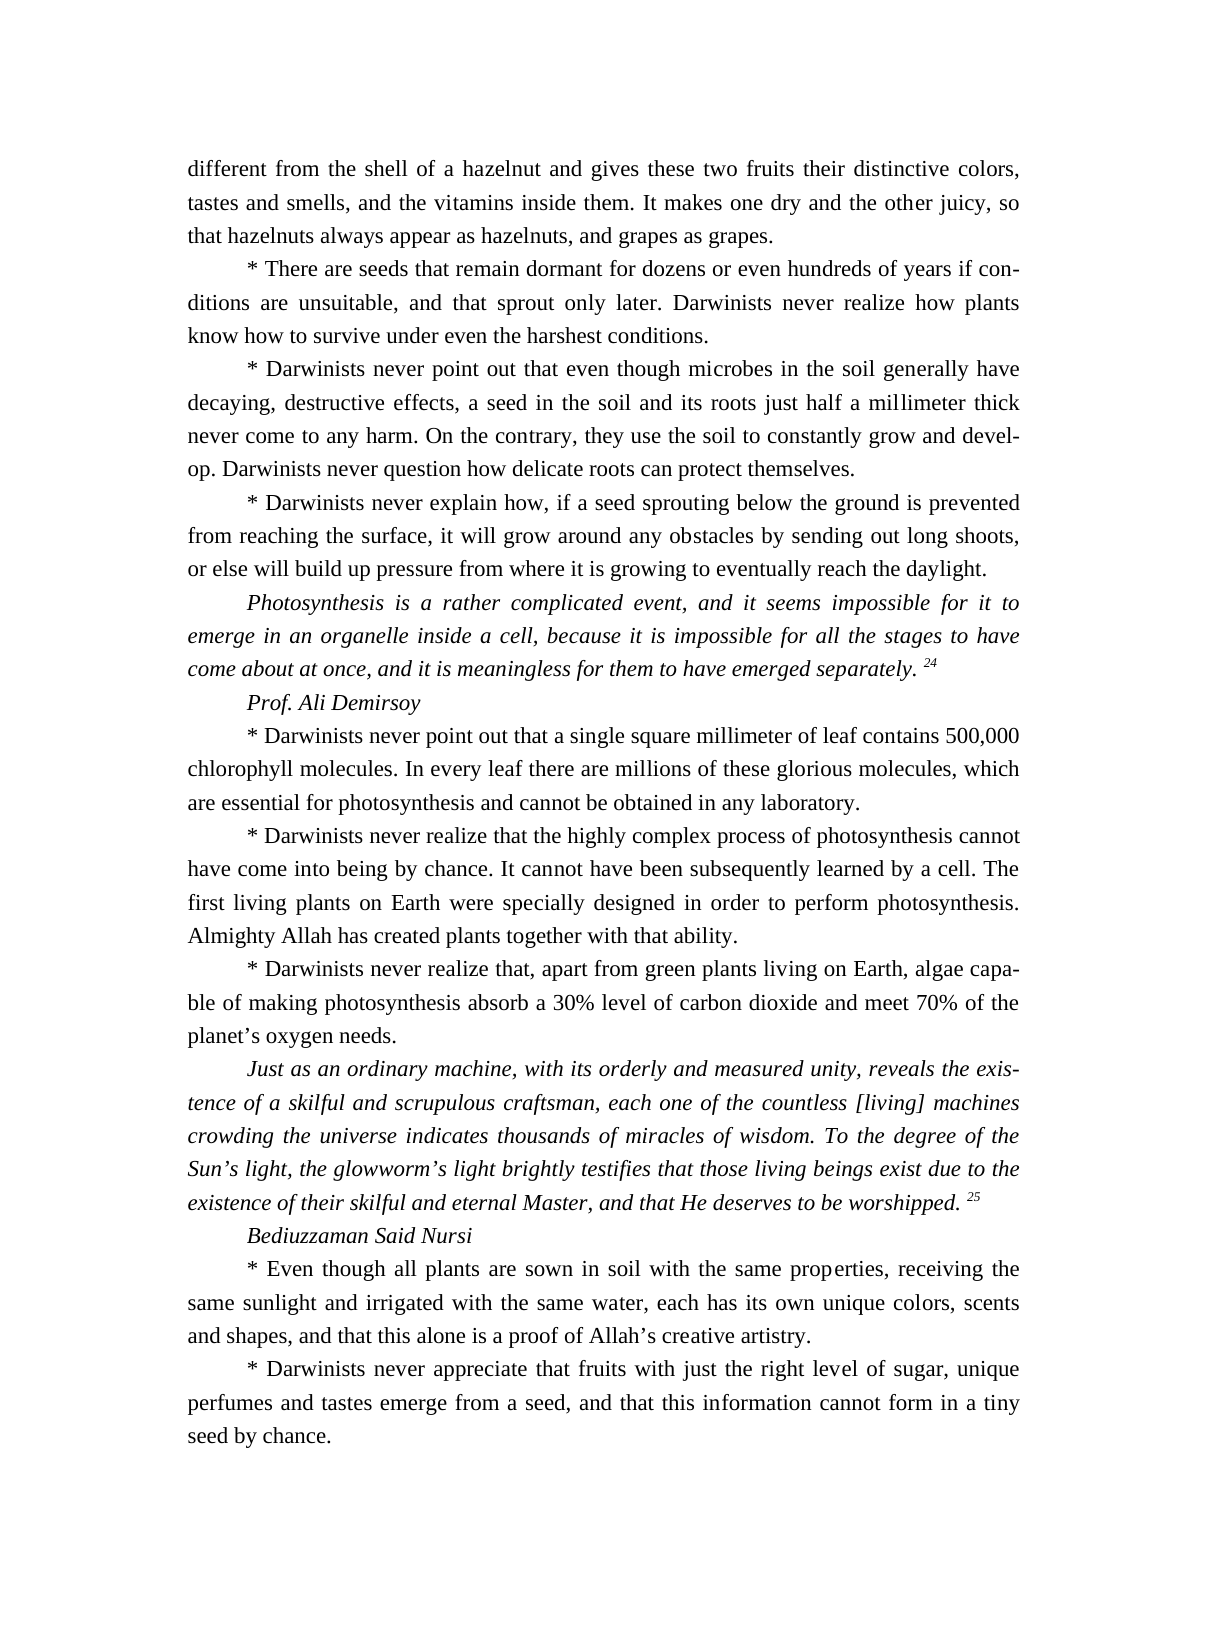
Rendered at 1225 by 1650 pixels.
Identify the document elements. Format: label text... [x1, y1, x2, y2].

text * There are seeds that re­main dor­mant for doz­ens or even hun­dreds of years if con­di­tions are un­suit­a­ble, and that sprout on­ly lat­er. Darwinists nev­er re­al­ize how plants know how to sur­vive un­der even the har­shest con­di­tions. [187, 250, 1020, 350]
text * Darwinists nev­er point out that a sin­gle square mil­li­me­ter of leaf con­tains 500,000 chlo­ro­phyll mol­e­cu­les. In ev­ery leaf there are mil­lions of these glo­ri­ous mol­e­cu­les, which are es­sen­tial for pho­to­syn­the­sis and can­not be ob­tained in any lab­o­ra­to­ry. [187, 717, 1020, 817]
text * Darwinists nev­er re­al­ize that the high­ly com­plex proc­ess of pho­to­syn­the­sis can­not have come in­to be­ing by chance. It can­not have been sub­se­quent­ly learned by a cell. The first liv­ing plants on Earth were spe­cial­ly de­signed in or­der to per­form pho­to­syn­the­sis. Almighty Allah has cre­at­ed plants to­geth­er with that abil­i­ty. [187, 817, 1020, 950]
text * Darwinists nev­er ex­plain how, if a seed sprout­ing be­low the ground is pre­vent­ed from reach­ing the sur­face, it will grow around any ob­sta­cles by send­ing out long shoots, or else will build up pres­sure from where it is grow­ing to even­tu­al­ly reach the day­light. [187, 483, 1020, 583]
text * Darwinists nev­er ap­pre­ci­ate that fruits with just the right lev­el of sug­ar, unique per­fumes and tast­es emerge from a seed, and that this in­for­ma­tion can­not form in a ti­ny seed by chance. [187, 1350, 1020, 1450]
text * Darwinists nev­er re­al­ize that, apart from green plants liv­ing on Earth, al­gae ca­pa­ble of mak­ing pho­to­syn­the­sis ab­sorb a 30% lev­el of car­bon di­ox­ide and meet 70% of the plan­et’s ox­y­gen needs. [187, 950, 1020, 1050]
text Photosynthesis is a rath­er com­pli­cat­ed event, and it seems im­pos­si­ble for it to emerge in an or­gan­elle in­side a cell, be­cause it is im­pos­si­ble for all the sta­ges to have come about at once, and it is mean­ing­less for them to have emerged sep­a­rate­ly. 24 [187, 583, 1020, 683]
text Just as an or­di­nary ma­chine, with its or­der­ly and meas­ured uni­ty, re­veals the ex­is­tence of a skil­ful and scru­pu­lous crafts­man, each one of the count­less [liv­ing] ma­chines crowd­ing the uni­verse in­di­cates thou­sands of mir­a­cles of wis­dom. To the de­gree of the Sun’s light, the glow­worm’s light bright­ly tes­ti­fies that those liv­ing be­ings ex­ist due to the ex­is­tence of their skil­ful and eter­nal Master, and that He de­serves to be wor­shipped. 25 [187, 1050, 1020, 1217]
text Prof. Ali De­mir­soy [187, 683, 1020, 717]
text Be­di­uz­za­man Sa­id Nur­si [187, 1217, 1020, 1250]
text dif­fer­ent from the shell of a ha­zel­nut and gives these two fruits their dis­tinc­tive col­ors, tast­es and smells, and the vi­ta­mins in­side them. It makes one dry and the oth­er juicy, so that ha­zel­nuts al­ways ap­pear as ha­zel­nuts, and grapes as grapes. [187, 150, 1020, 250]
text * Darwinists nev­er point out that even though mi­crobes in the soil gen­er­al­ly have de­cay­ing, de­struc­tive ef­fects, a seed in the soil and its roots just half a mil­li­me­ter thick nev­er come to any harm. On the con­tra­ry, they use the soil to con­stant­ly grow and de­vel­op. Darwinists nev­er ques­tion how del­i­cate roots can pro­tect them­selves. [187, 350, 1020, 483]
text * Even though all plants are sown in soil with the same prop­er­ties, re­ceiv­ing the same sun­light and ir­ri­gat­ed with the same wa­ter, each has its own unique col­ors, scents and shapes, and that this alone is a proof of Allah’s cre­a­tive art­ist­ry. [187, 1250, 1020, 1350]
